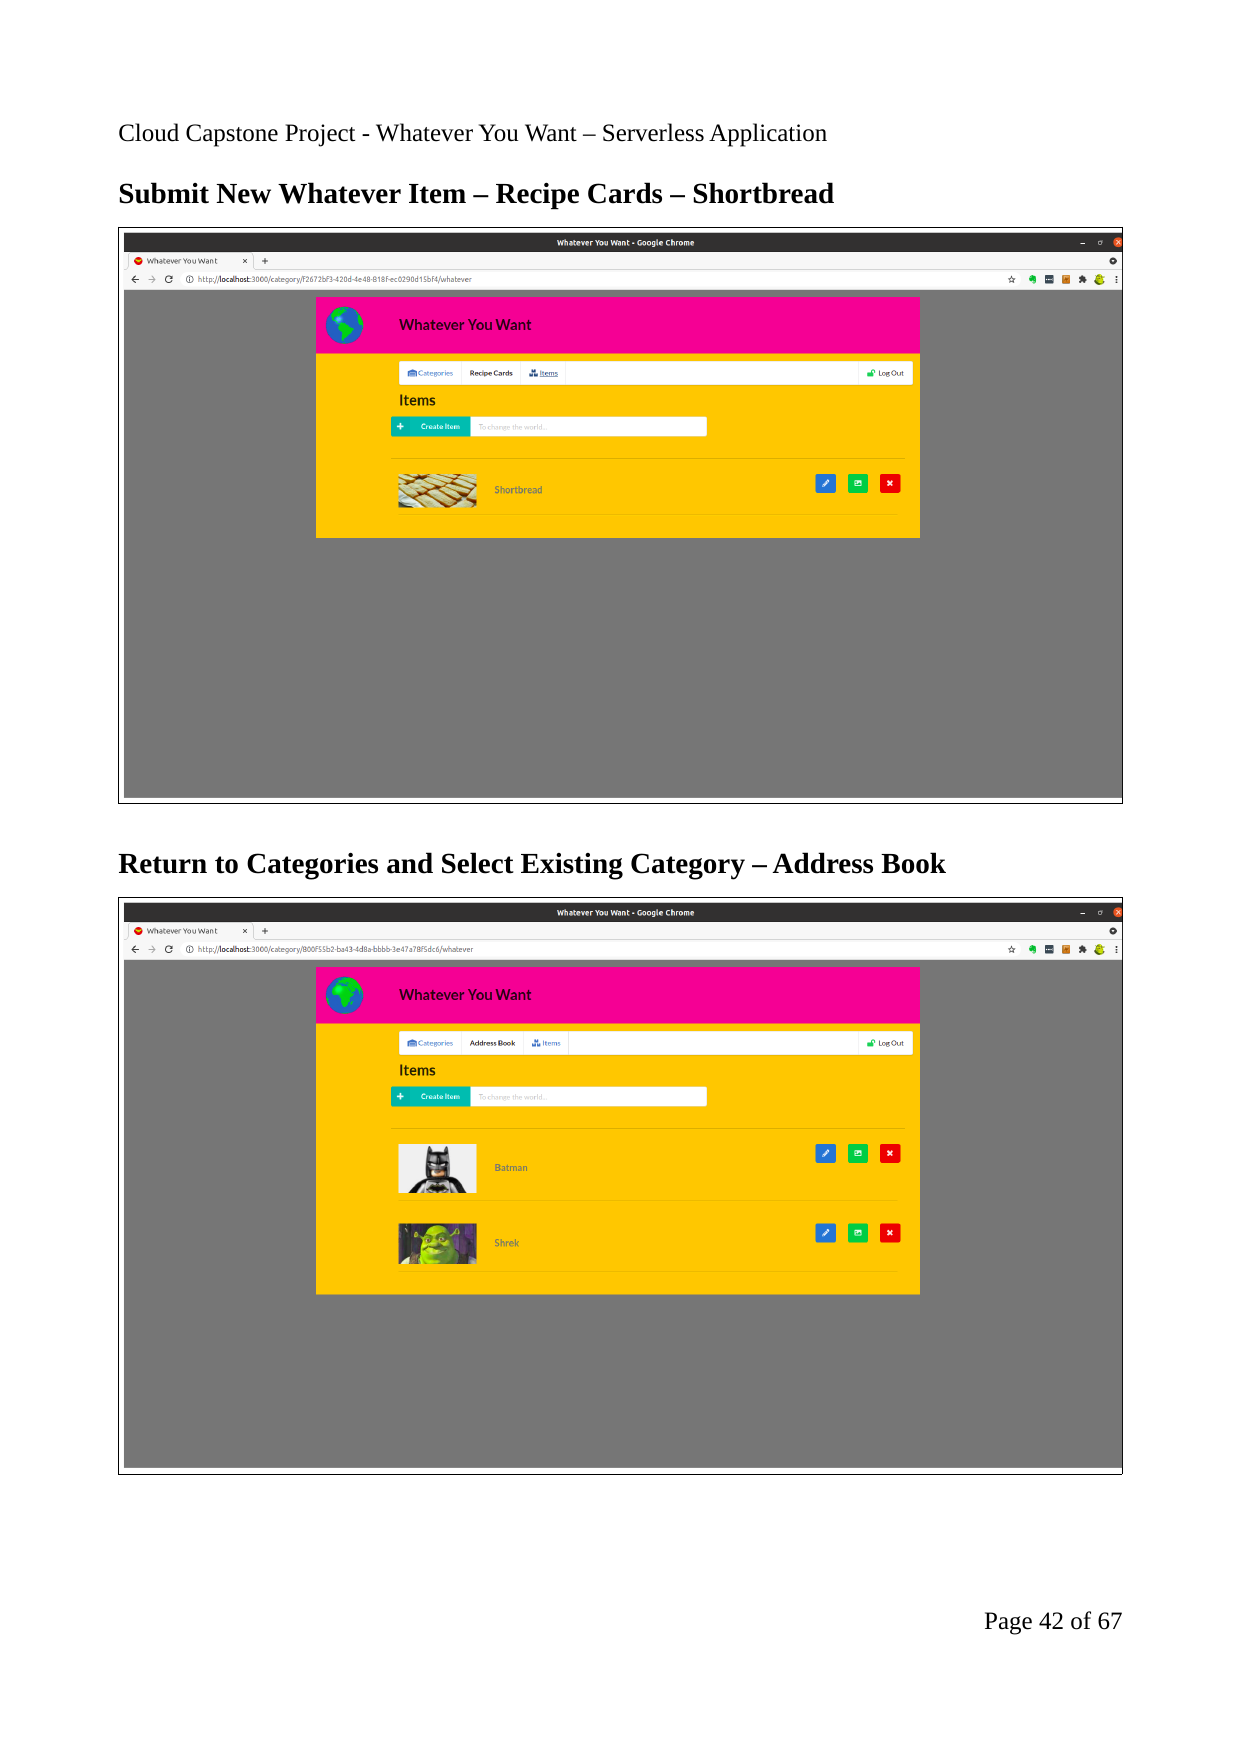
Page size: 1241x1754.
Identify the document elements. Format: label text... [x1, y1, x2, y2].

subtitle Return to Categories and Select Existing Category – Address Book [118, 847, 1122, 880]
table_header [119, 898, 1122, 1473]
table_header [119, 228, 1122, 803]
subtitle Submit New Whatever Item – Recipe Cards – Shortbread [118, 176, 1122, 210]
picture [123, 902, 1123, 1468]
picture [123, 232, 1123, 798]
